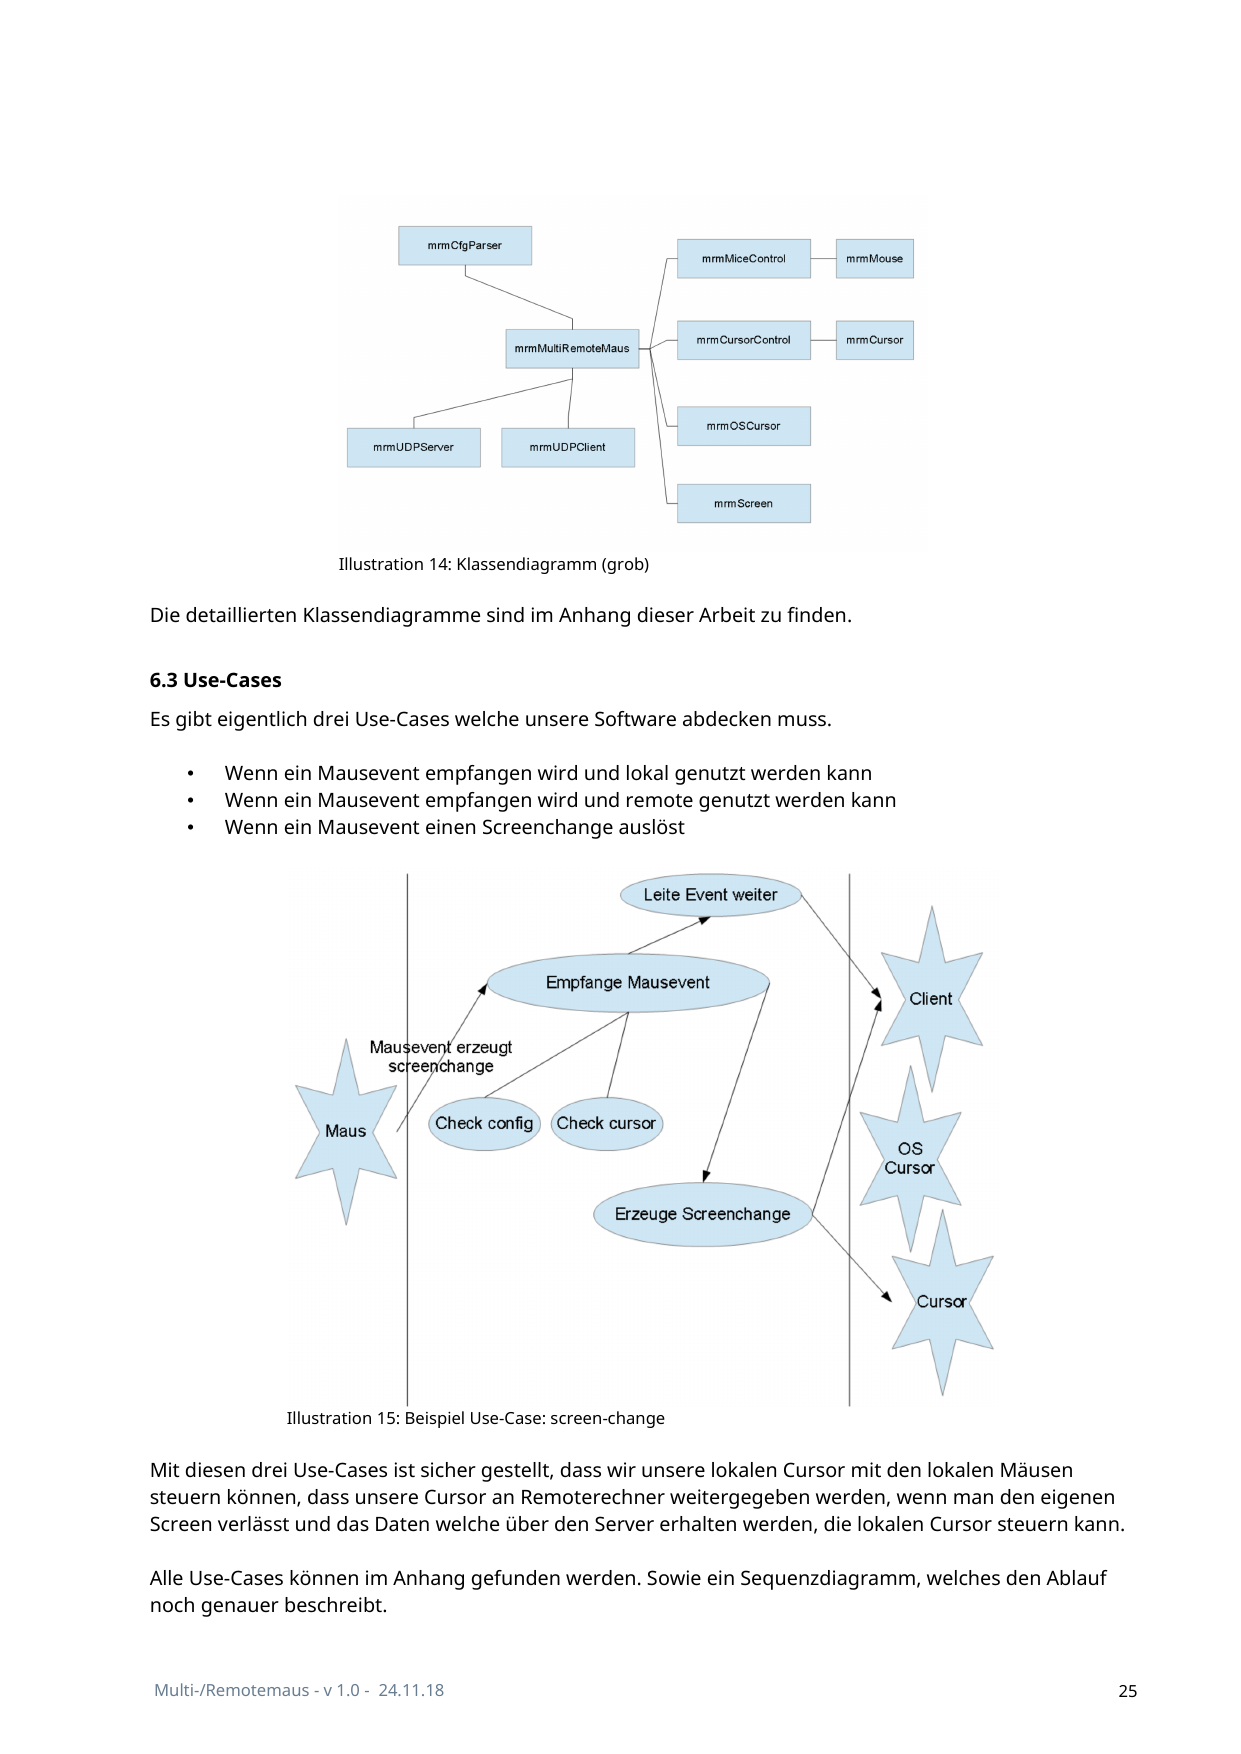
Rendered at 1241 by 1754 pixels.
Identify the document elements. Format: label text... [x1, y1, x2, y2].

text Es gibt eigentlich drei Use-Cases welche unsere Software abdecken muss. [149, 706, 1136, 733]
text Mit diesen drei Use-Cases ist sicher gestellt, dass wir unsere lokalen Cursor mit den lokalen Mäusen steuern können, dass unsere Cursor an Remoterechner weitergegeben werden, wenn man den eigenen Screen verlässt und das Daten welche über den Server erhalten werden, die lokalen Cursor steuern kann. [149, 1456, 1136, 1537]
list Wenn ein Mausevent empfangen wird und lokal genutzt werden kann [187, 760, 1136, 787]
list Wenn ein Mausevent empfangen wird und remote genutzt werden kann [187, 787, 1136, 814]
picture [286, 867, 999, 1407]
text Illustration 15: Beispiel Use-Case: screen-change [287, 1407, 998, 1429]
text Die detaillierten Klassendiagramme sind im Anhang dieser Arbeit zu finden. [149, 602, 1136, 629]
text Alle Use-Cases können im Anhang gefunden werden. Sowie ein Sequenzdiagramm, welches den Ablauf noch genauer beschreibt. [149, 1564, 1136, 1618]
subtitle Use-Cases [149, 666, 1136, 693]
text Illustration 14: Klassendiagramm (grob) [338, 552, 928, 575]
picture [338, 195, 928, 552]
list Wenn ein Mausevent einen Screenchange auslöst [187, 814, 1136, 841]
